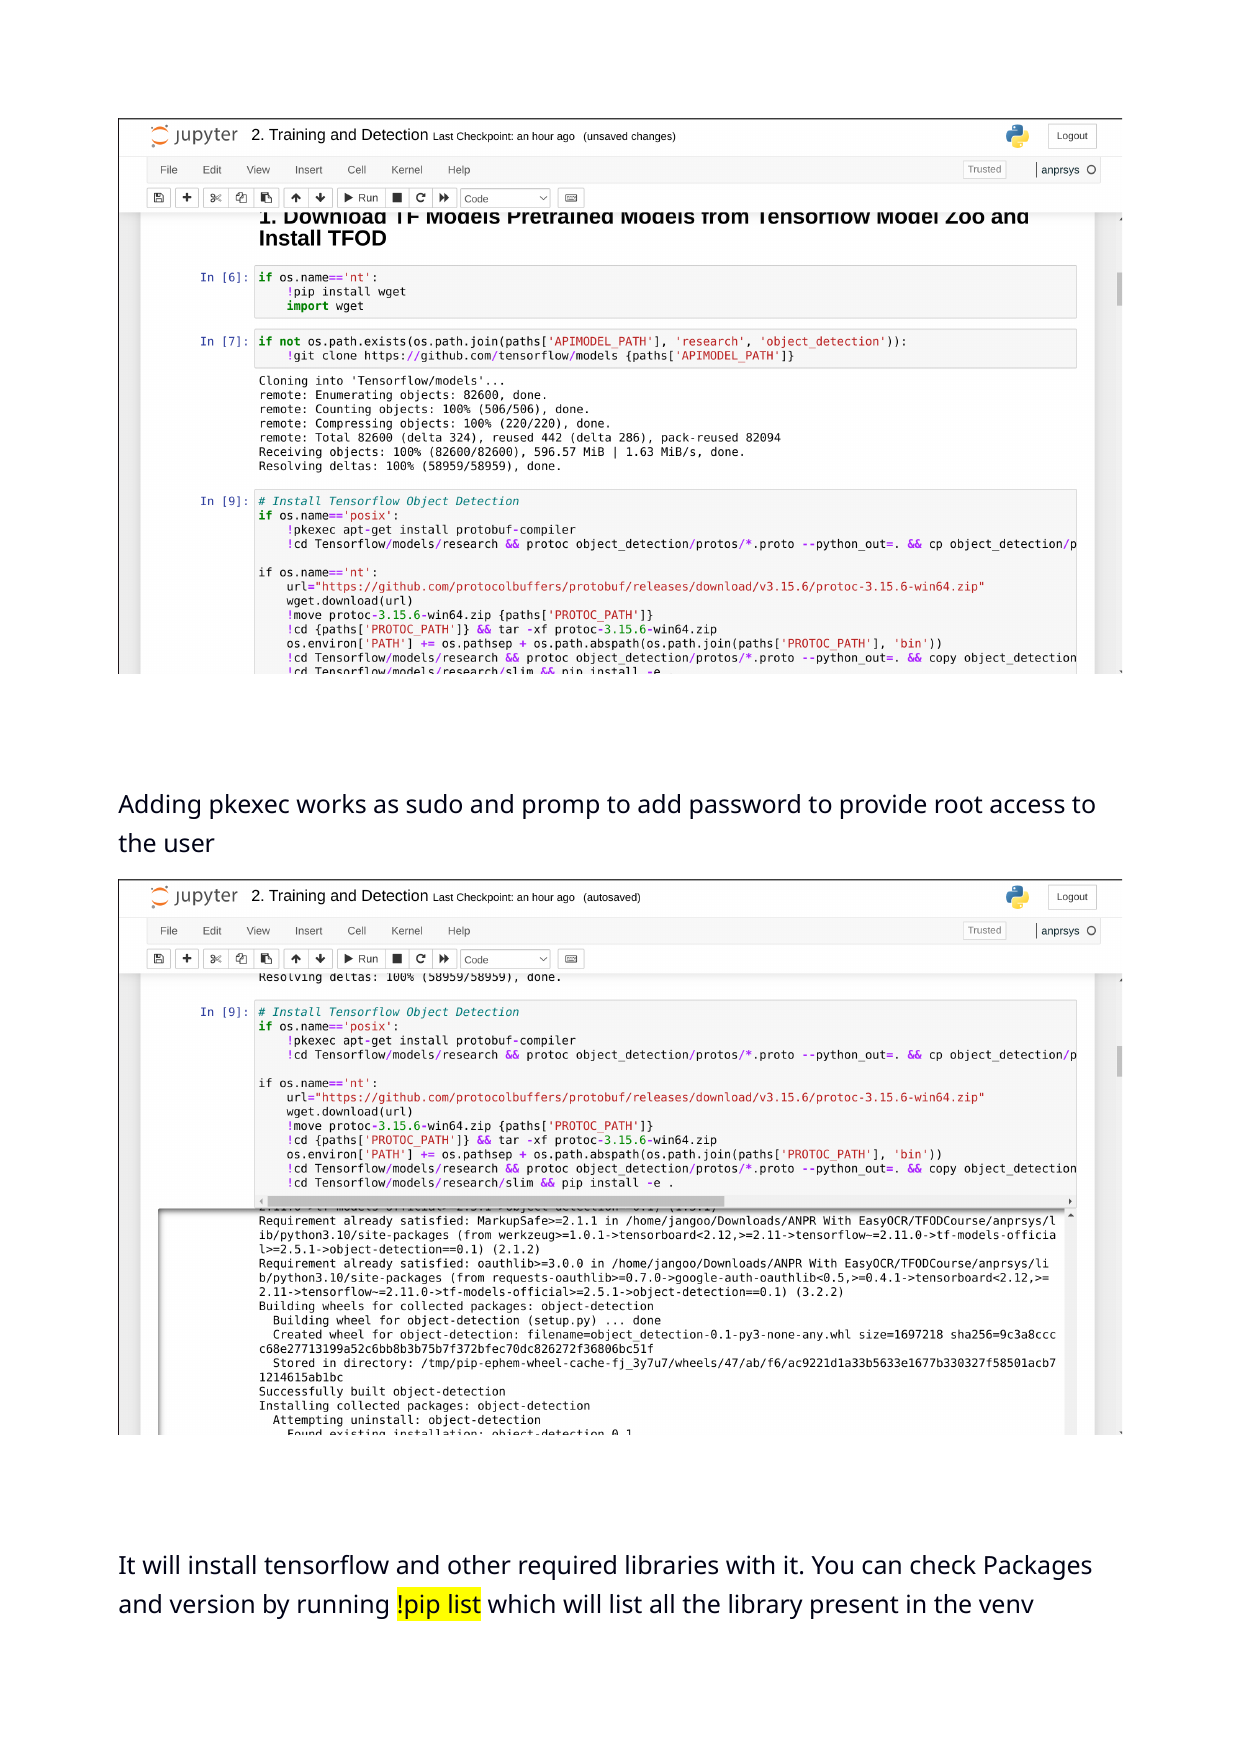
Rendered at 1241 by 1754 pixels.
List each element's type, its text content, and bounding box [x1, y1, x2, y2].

text Adding pkexec works as sudo and promp to add password to provide root access to the user [118, 786, 1122, 859]
text It will install tensorflow and other required libraries with it. You can check Packages and version by running !pip list which will list all the library present in the venv [118, 1547, 1122, 1621]
picture [118, 879, 1123, 1435]
picture [118, 118, 1123, 674]
